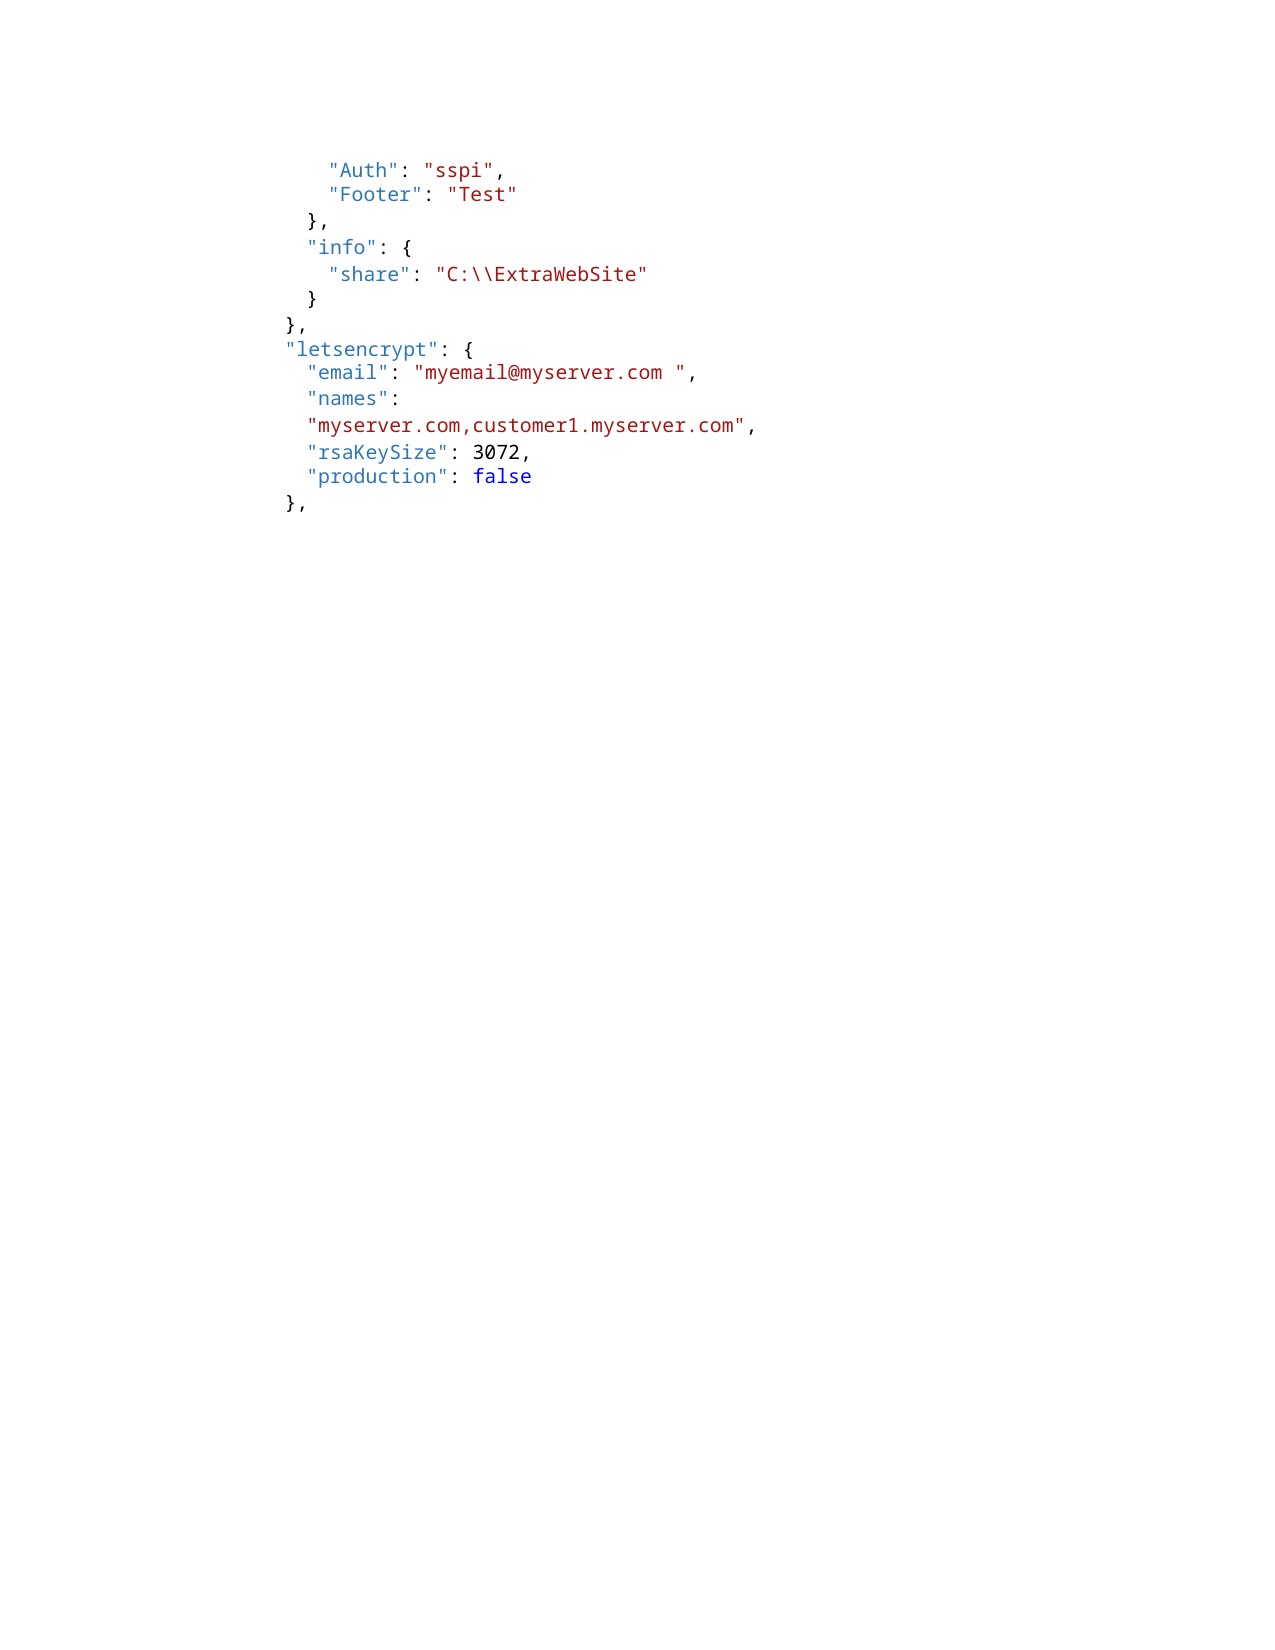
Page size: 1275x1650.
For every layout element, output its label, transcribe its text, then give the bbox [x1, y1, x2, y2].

text }, [284, 311, 1179, 337]
text "letsencrypt": { [284, 338, 1179, 361]
text }, [284, 488, 1179, 515]
text "email": "myemail@myserver.com ", [306, 361, 1179, 384]
text } [306, 287, 1179, 311]
text "names": "myserver.com,customer1.myserver.com", "rsaKeySize": 3072, [306, 384, 819, 465]
text "Footer": "Test" [328, 183, 1179, 206]
text "info": { [306, 233, 1179, 260]
text }, [306, 206, 1179, 233]
text "production": false [306, 465, 1179, 488]
text "share": "C:\\ExtraWebSite" [328, 261, 1179, 287]
text "Auth": "sspi", [328, 156, 580, 183]
